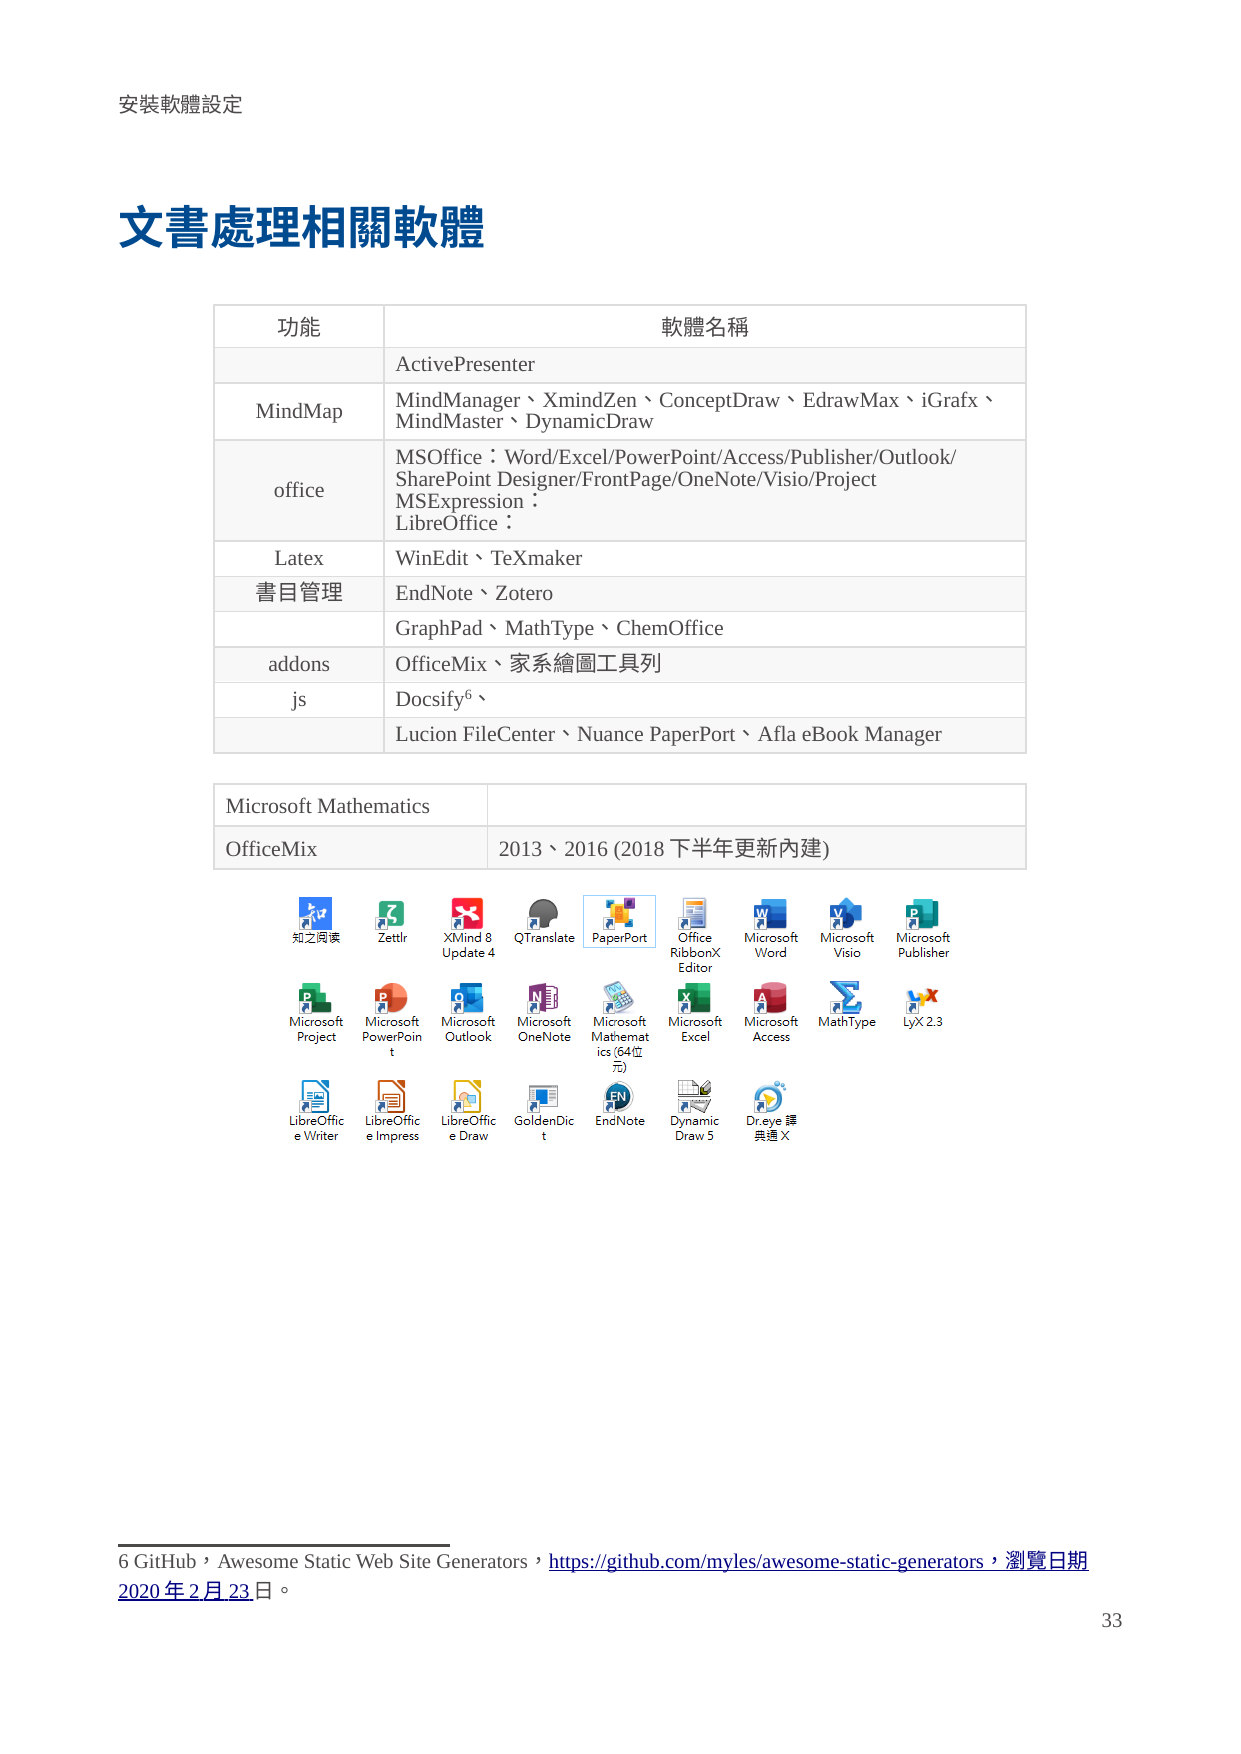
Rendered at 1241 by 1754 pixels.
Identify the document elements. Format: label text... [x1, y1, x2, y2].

table_header [488, 785, 1025, 825]
table_cell OfficeMix、家系繪圖工具列 [385, 648, 1025, 681]
table_header Microsoft Mathematics [215, 785, 487, 825]
table_cell MSOffice：Word/Excel/PowerPoint/Access/Publisher/Outlook/SharePoint Designer/FrontPage/OneNote/Visio/Project MSExpression： LibreOffice： [385, 441, 1025, 540]
table_cell Docsify、 [385, 683, 1025, 717]
table_cell GraphPad、MathType、ChemOffice [385, 612, 1025, 646]
table_cell MindManager、XmindZen、ConceptDraw、EdrawMax、iGrafx、MindMaster、DynamicDraw [385, 384, 1025, 439]
table_cell addons [215, 648, 383, 681]
table_cell MindMap [215, 384, 383, 439]
table_cell Latex [215, 542, 383, 576]
table_header 軟體名稱 [385, 306, 1025, 347]
table_cell [215, 348, 383, 382]
subtitle 文書處理相關軟體 [118, 198, 1122, 256]
table_cell Lucion FileCenter、Nuance PaperPort、Afla eBook Manager [385, 718, 1025, 752]
table_cell js [215, 683, 383, 717]
table_cell [215, 612, 383, 646]
table_header 功能 [215, 306, 383, 347]
table_cell [215, 718, 383, 752]
table_cell ActivePresenter [385, 348, 1025, 382]
table_cell 2013、2016 (2018下半年更新內建) [488, 827, 1025, 868]
table_cell OfficeMix [215, 827, 487, 868]
table_cell EndNote、Zotero [385, 577, 1025, 611]
table_cell office [215, 441, 383, 540]
table_cell WinEdit、TeXmaker [385, 542, 1025, 576]
table_cell 書目管理 [215, 577, 383, 611]
